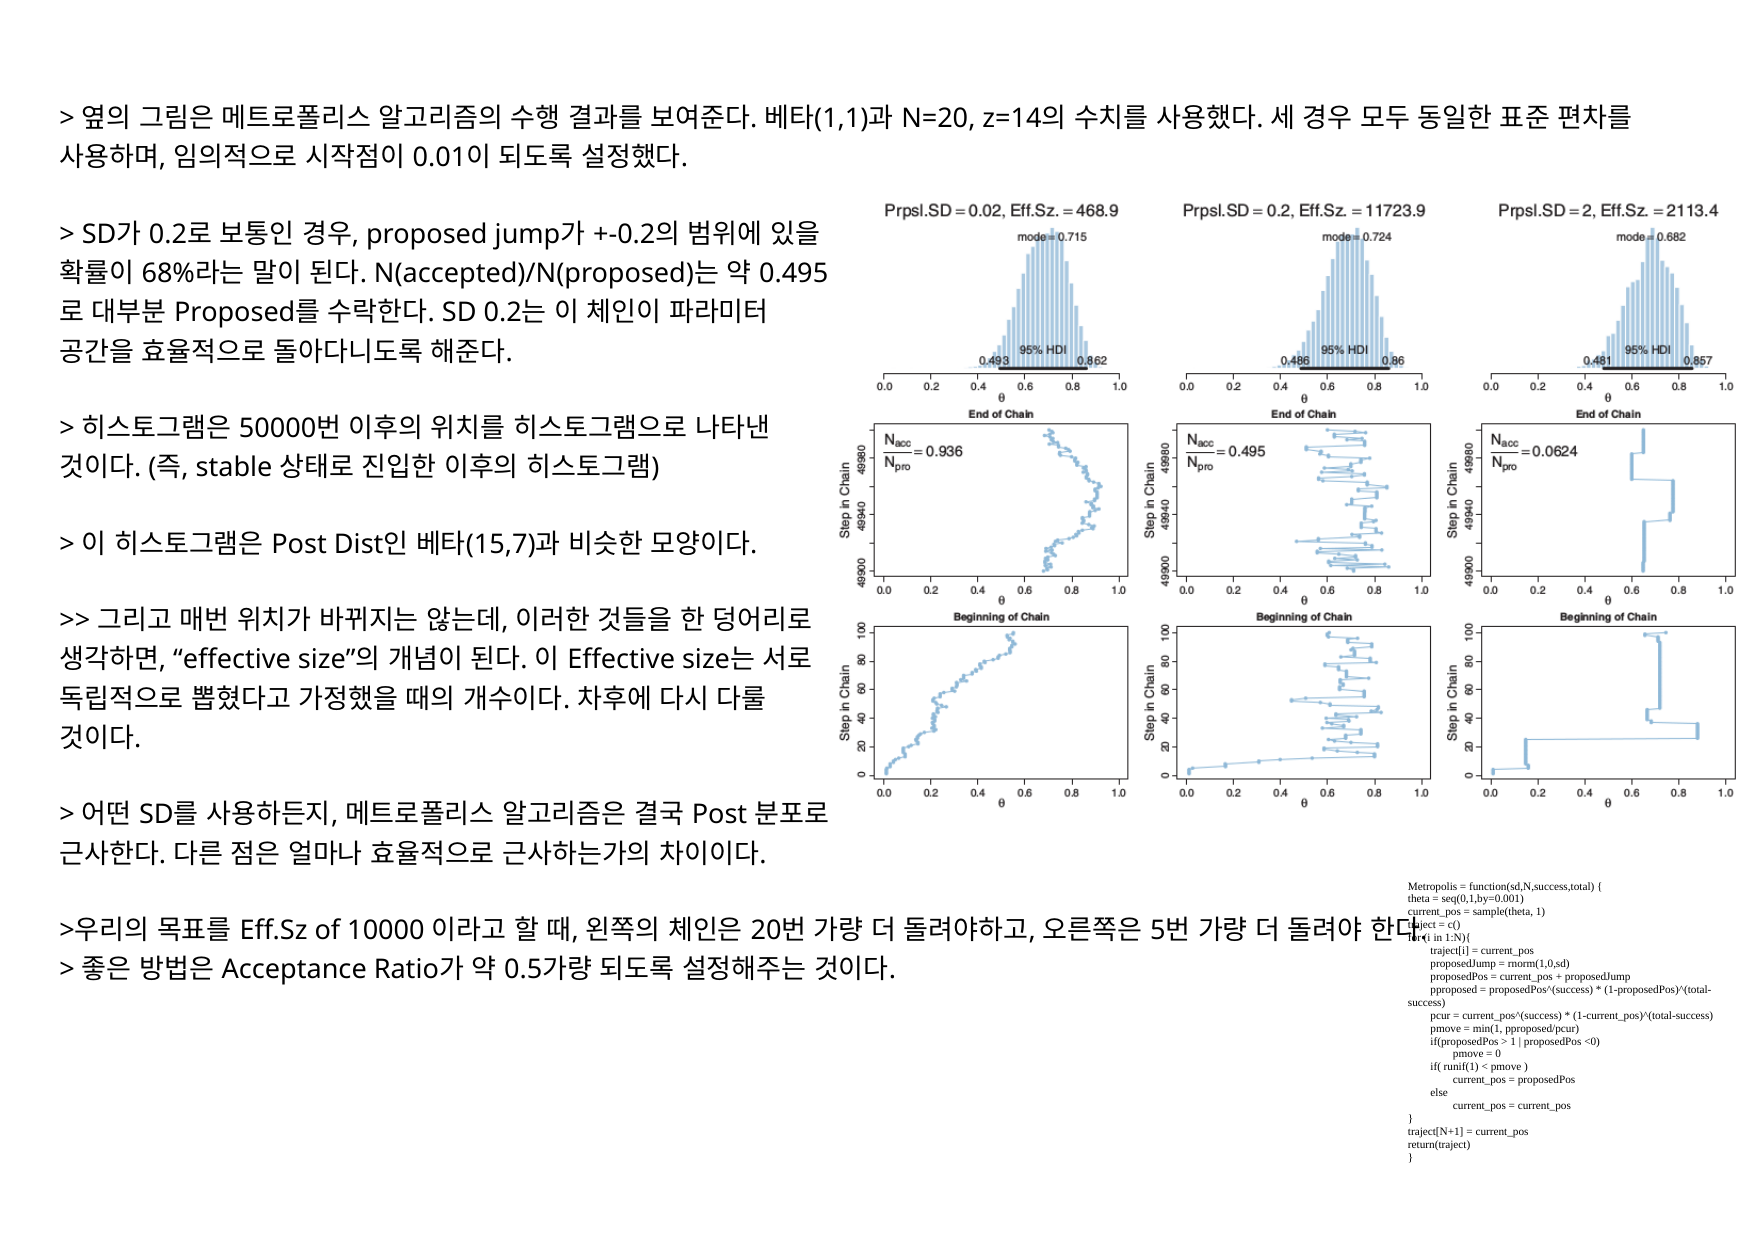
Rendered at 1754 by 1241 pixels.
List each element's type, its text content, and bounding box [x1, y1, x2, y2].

text >우리의 목표를 Eff.Sz of 10000 이라고 할 때, 왼쪽의 체인은 20번 가량 더 돌려야하고, 오른쪽은 5번 가량 더 돌려야 한다. [59, 908, 1695, 947]
text > 옆의 그림은 메트로폴리스 알고리즘의 수행 결과를 보여준다. 베타(1,1)과 N=20, z=14의 수치를 사용했다. 세 경우 모두 동일한 표준 편차를 사용하며, 임의적으로 시작점이 0.01이 되도록 설정했다. [59, 96, 1695, 175]
text > 히스토그램은 50000번 이후의 위치를 히스토그램으로 나타낸 것이다. (즉, stable 상태로 진입한 이후의 히스토그램) [59, 406, 830, 485]
text > 좋은 방법은 Acceptance Ratio가 약 0.5가량 되도록 설정해주는 것이다. [59, 947, 1695, 987]
text >> 그리고 매번 위치가 바뀌지는 않는데, 이러한 것들을 한 덩어리로 생각하면, “effective size”의 개념이 된다. 이 Effective size는 서로 독립적으로 뽑혔다고 가정했을 때의 개수이다. 차후에 다시 다룰 것이다. [59, 598, 830, 755]
text > 이 히스토그램은 Post Dist인 베타(15,7)과 비슷한 모양이다. [59, 522, 830, 561]
text > 어떤 SD를 사용하든지, 메트로폴리스 알고리즘은 결국 Post 분포로 근사한다. 다른 점은 얼마나 효율적으로 근사하는가의 차이이다. [59, 792, 1695, 871]
picture [830, 179, 1754, 819]
text > SD가 0.2로 보통인 경우, proposed jump가 +-0.2의 범위에 있을 확률이 68%라는 말이 된다. N(accepted)/N(proposed)는 약 0.495로 대부분 Proposed를 수락한다. SD 0.2는 이 체인이 파라미터 공간을 효율적으로 돌아다니도록 해준다. [59, 212, 830, 369]
